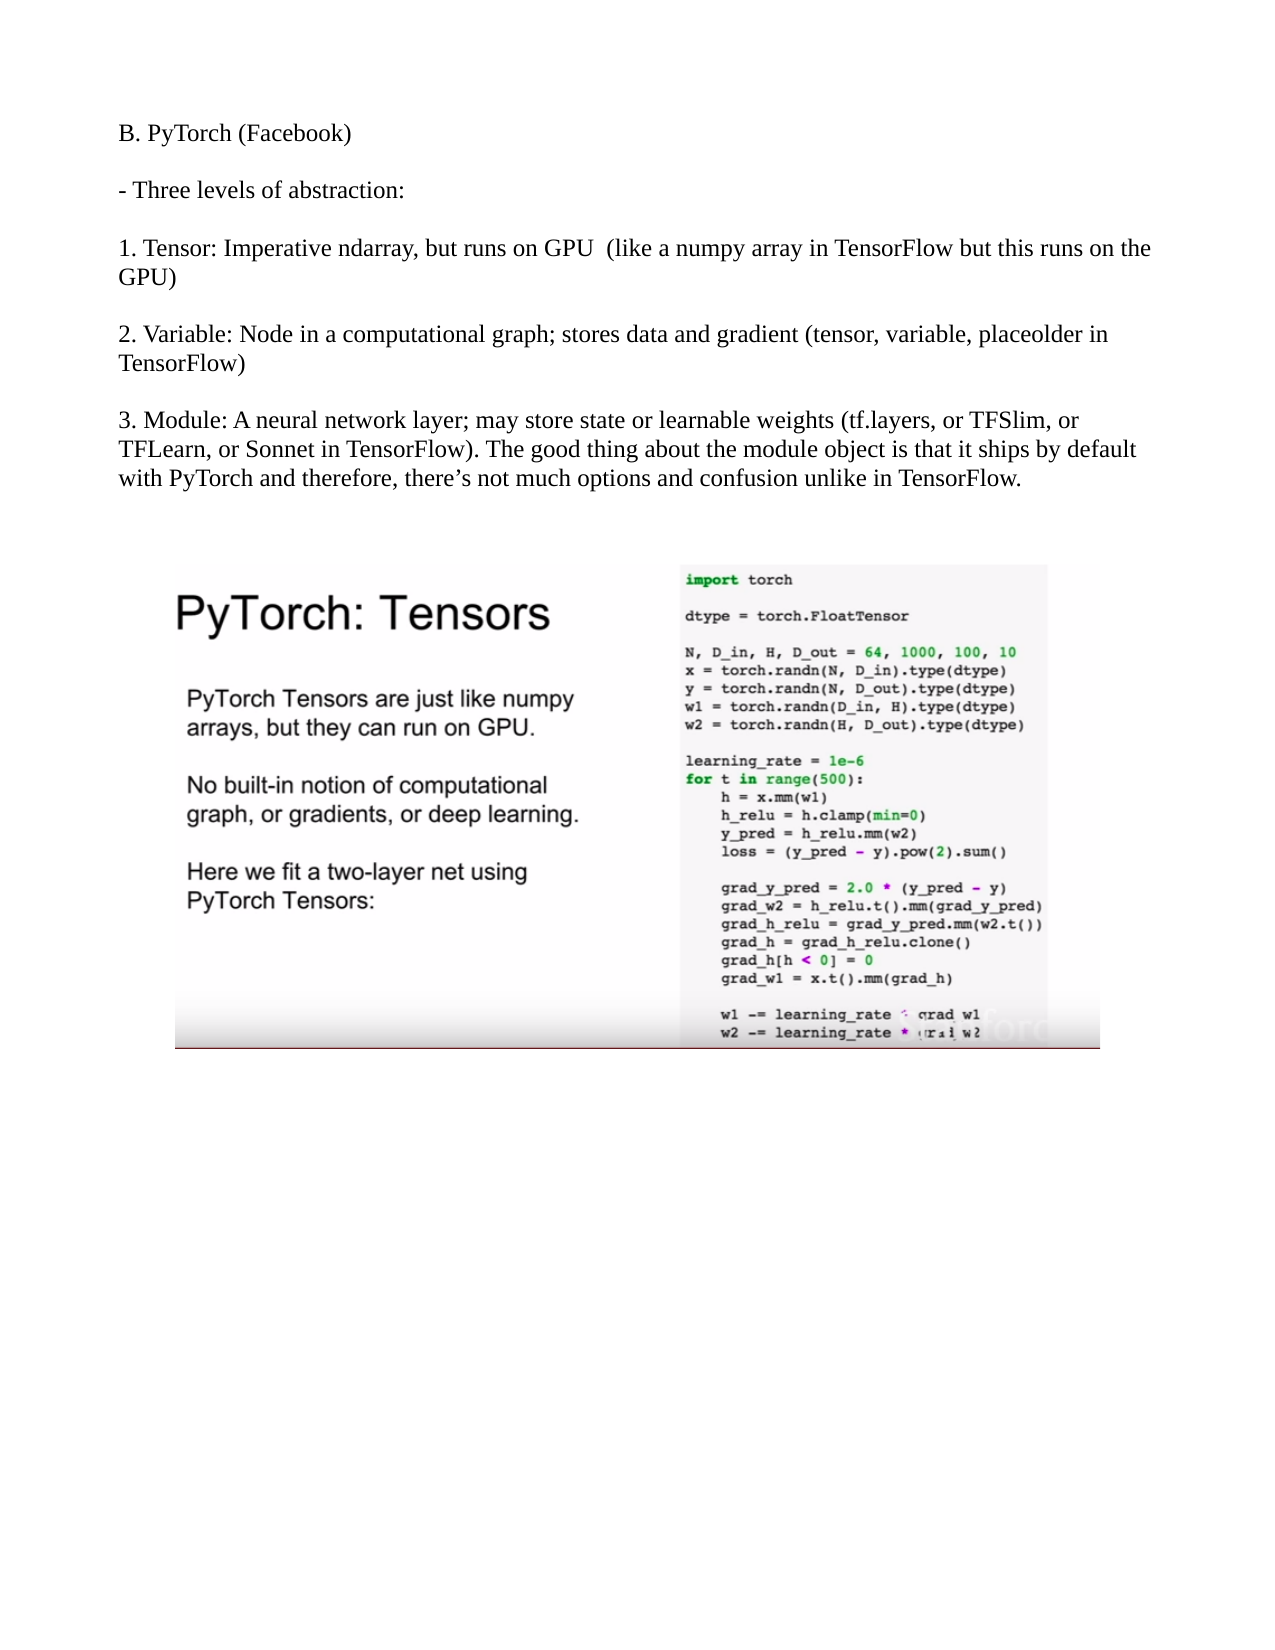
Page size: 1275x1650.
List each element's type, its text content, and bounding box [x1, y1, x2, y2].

text - Three levels of abstraction: [118, 176, 1157, 204]
text B. PyTorch (Facebook) [118, 118, 1157, 147]
text 2. Variable: Node in a computational graph; stores data and gradient (tensor, variable, placeolder in TensorFlow) [118, 319, 1157, 377]
text 1. Tensor: Imperative ndarray, but runs on GPU (like a numpy array in TensorFlow but this runs on the GPU) [118, 233, 1157, 291]
text 3. Module: A neural network layer; may store state or learnable weights (tf.layers, or TFSlim, or TFLearn, or Sonnet in TensorFlow). The good thing about the module object is that it ships by default with PyTorch and therefore, there’s not much options and confusion unlike in TensorFlow. [118, 406, 1157, 492]
picture [175, 549, 1100, 1049]
